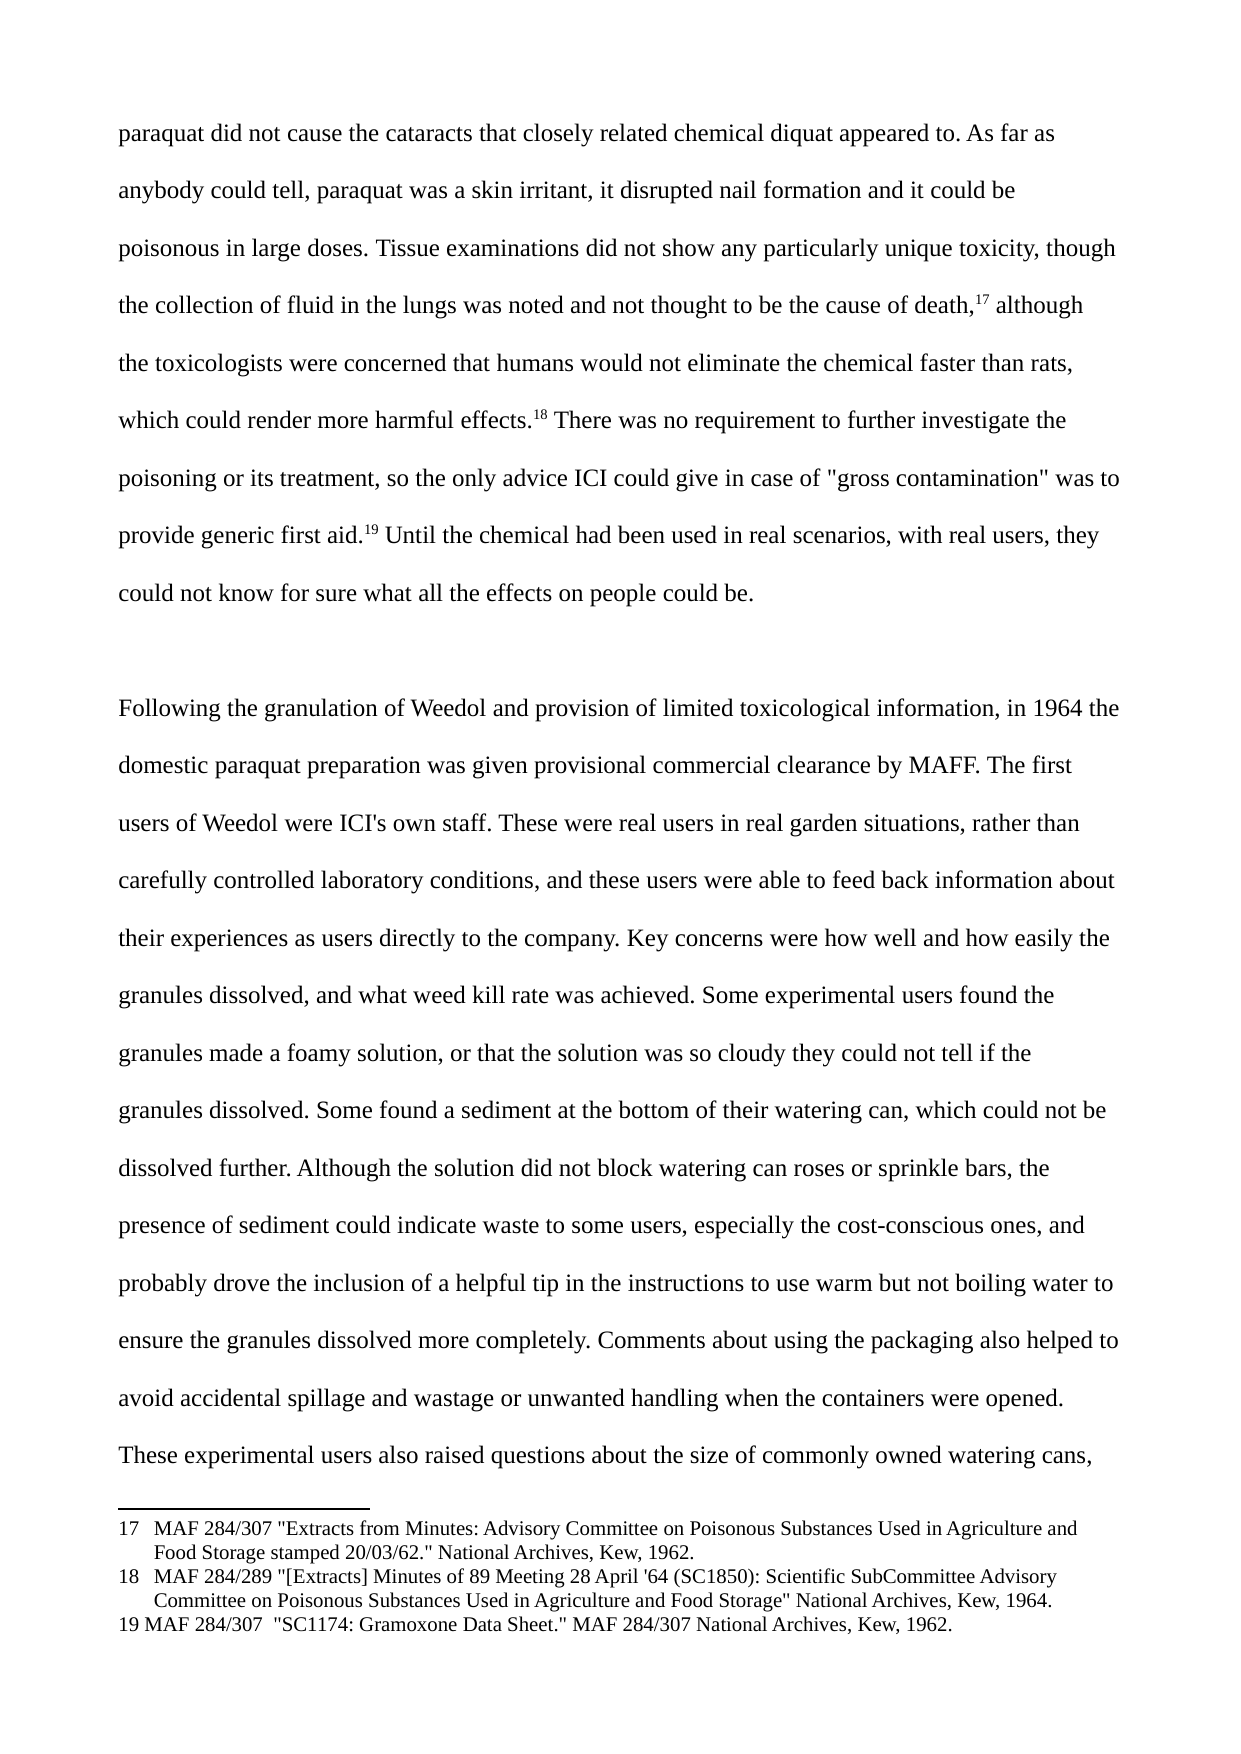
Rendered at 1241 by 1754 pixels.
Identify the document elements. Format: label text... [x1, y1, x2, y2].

text MAF 284/307 "Extracts from Minutes: Advisory Committee on Poisonous Substances Used in Agriculture and Food Storage stamped 20/03/62." National Archives, Kew, 1962. [118, 1516, 1122, 1564]
text Following the granulation of Weedol and provision of limited toxicological information, in 1964 the domestic paraquat preparation was given provisional commercial clearance by MAFF. The first users of Weedol were ICI's own staff. These were real users in real garden situations, rather than carefully controlled laboratory conditions, and these users were able to feed back information about their experiences as users directly to the company. Key concerns were how well and how easily the granules dissolved, and what weed kill rate was achieved. Some experimental users found the granules made a foamy solution, or that the solution was so cloudy they could not tell if the granules dissolved. Some found a sediment at the bottom of their watering can, which could not be dissolved further. Although the solution did not block watering can roses or sprinkle bars, the presence of sediment could indicate waste to some users, especially the cost-conscious ones, and probably drove the inclusion of a helpful tip in the instructions to use warm but not boiling water to ensure the granules dissolved more completely. Comments about using the packaging also helped to avoid accidental spillage and wastage or unwanted handling when the containers were opened. These experimental users also raised questions about the size of commonly owned watering cans, [118, 693, 1122, 1469]
text MAF 284/307 "SC1174: Gramoxone Data Sheet." MAF 284/307 National Archives, Kew, 1962. [118, 1612, 1122, 1636]
text paraquat did not cause the cataracts that closely related chemical diquat appeared to. As far as anybody could tell, paraquat was a skin irritant, it disrupted nail formation and it could be poisonous in large doses. Tissue examinations did not show any particularly unique toxicity, though the collection of fluid in the lungs was noted and not thought to be the cause of death, although the toxicologists were concerned that humans would not eliminate the chemical faster than rats, which could render more harmful effects. There was no requirement to further investigate the poisoning or its treatment, so the only advice ICI could give in case of "gross contamination" was to provide generic first aid. Until the chemical had been used in real scenarios, with real users, they could not know for sure what all the effects on people could be. [118, 118, 1122, 607]
text MAF 284/289 "[Extracts] Minutes of 89 Meeting 28 April '64 (SC1850): Scientific SubCommittee Advisory Committee on Poisonous Substances Used in Agriculture and Food Storage" National Archives, Kew, 1964. [118, 1564, 1122, 1612]
